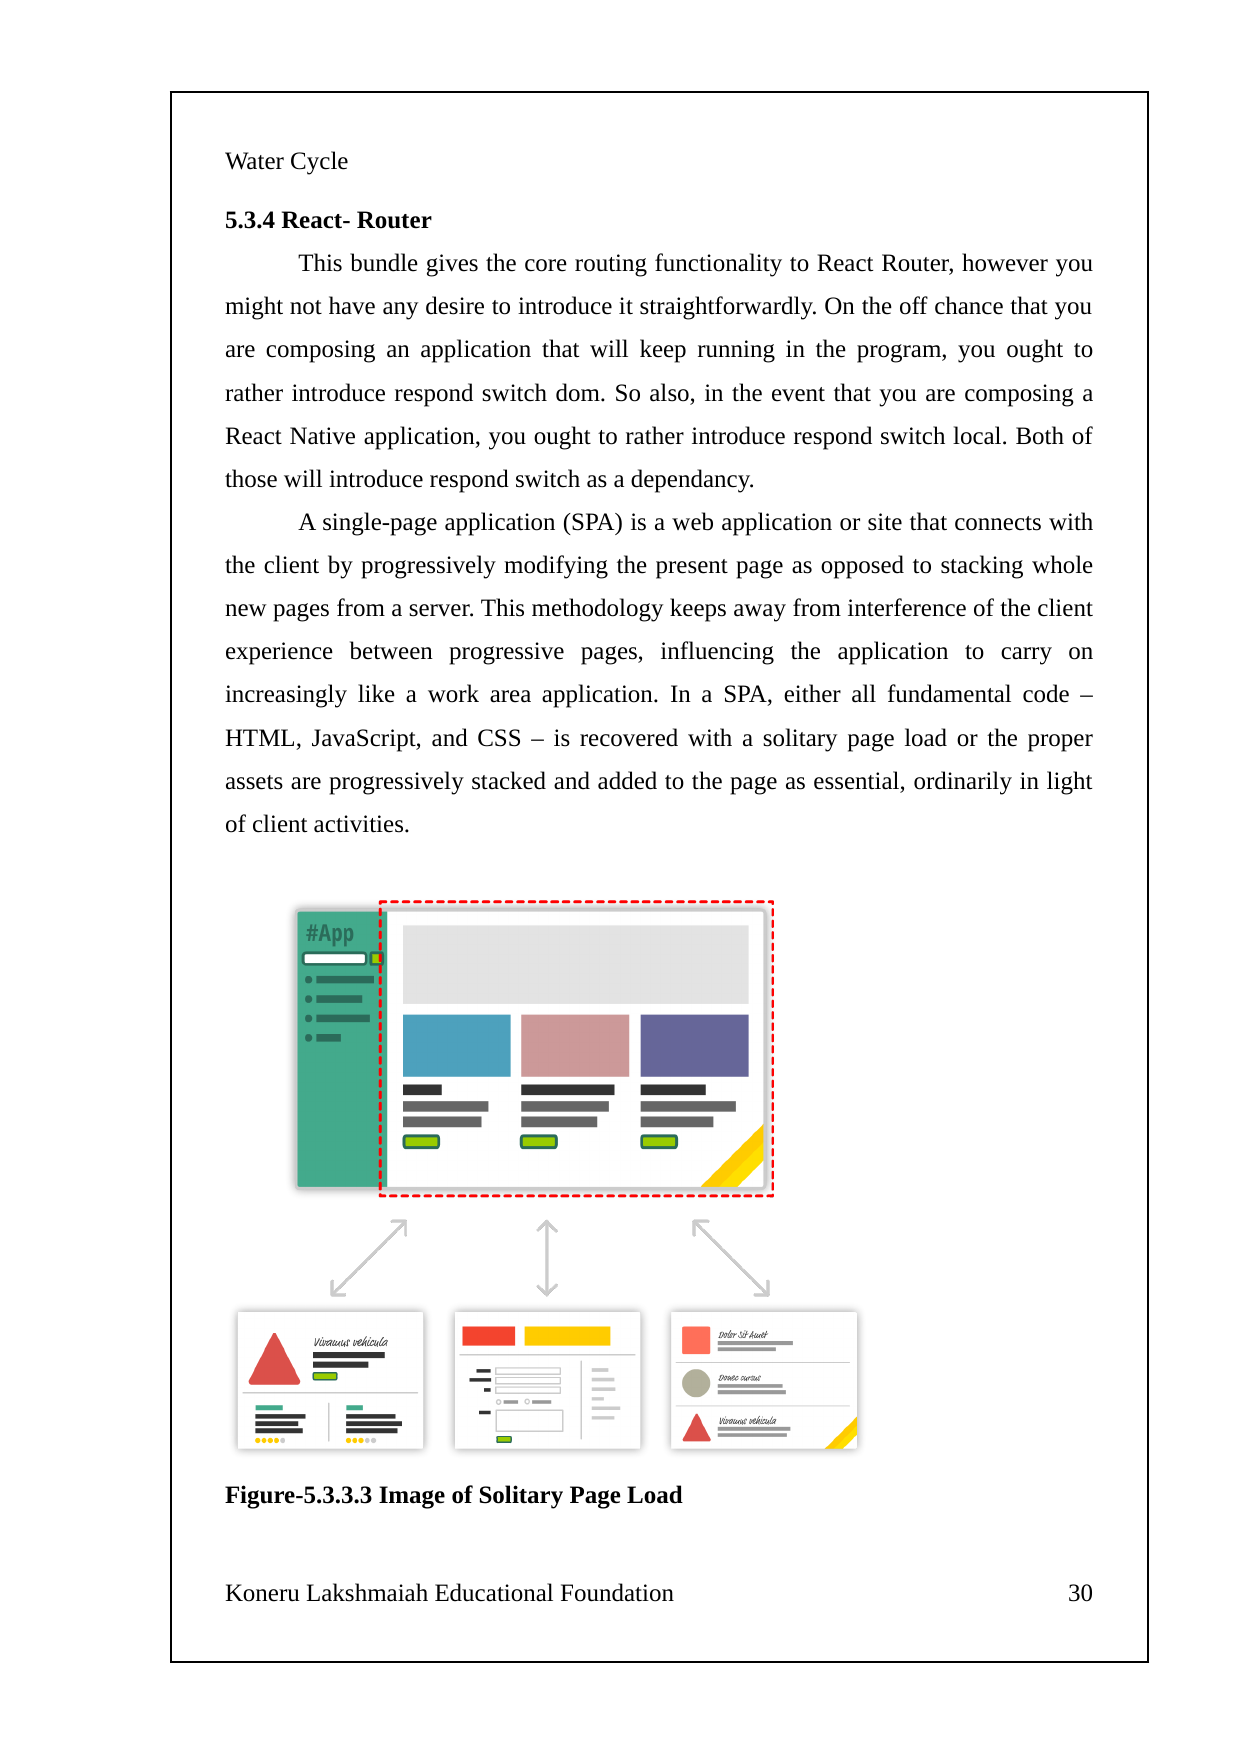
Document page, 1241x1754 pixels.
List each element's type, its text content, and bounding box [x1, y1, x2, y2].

text This bundle gives the core routing functionality to React Router, however you might not have any desire to introduce it straightforwardly. On the off chance that you are composing an application that will keep running in the program, you ought to rather introduce respond switch dom. So also, in the event that you are composing a React Native application, you ought to rather introduce respond switch local. Both of those will introduce respond switch as a dependancy. [225, 248, 1094, 493]
text Figure-5.3.3.3 Image of Solitary Page Load [225, 1480, 1094, 1508]
picture [224, 895, 873, 1466]
text 5.3.4 React- Router [225, 205, 1094, 234]
text A single-page application (SPA) is a web application or site that connects with the client by progressively modifying the present page as opposed to stacking whole new pages from a server. This methodology keeps away from interference of the client experience between progressive pages, influencing the application to carry on increasingly like a work area application. In a SPA, either all fundamental code – HTML, JavaScript, and CSS – is recovered with a solitary page load or the proper assets are progressively stacked and added to the page as essential, ordinarily in light of client activities. [225, 507, 1094, 838]
